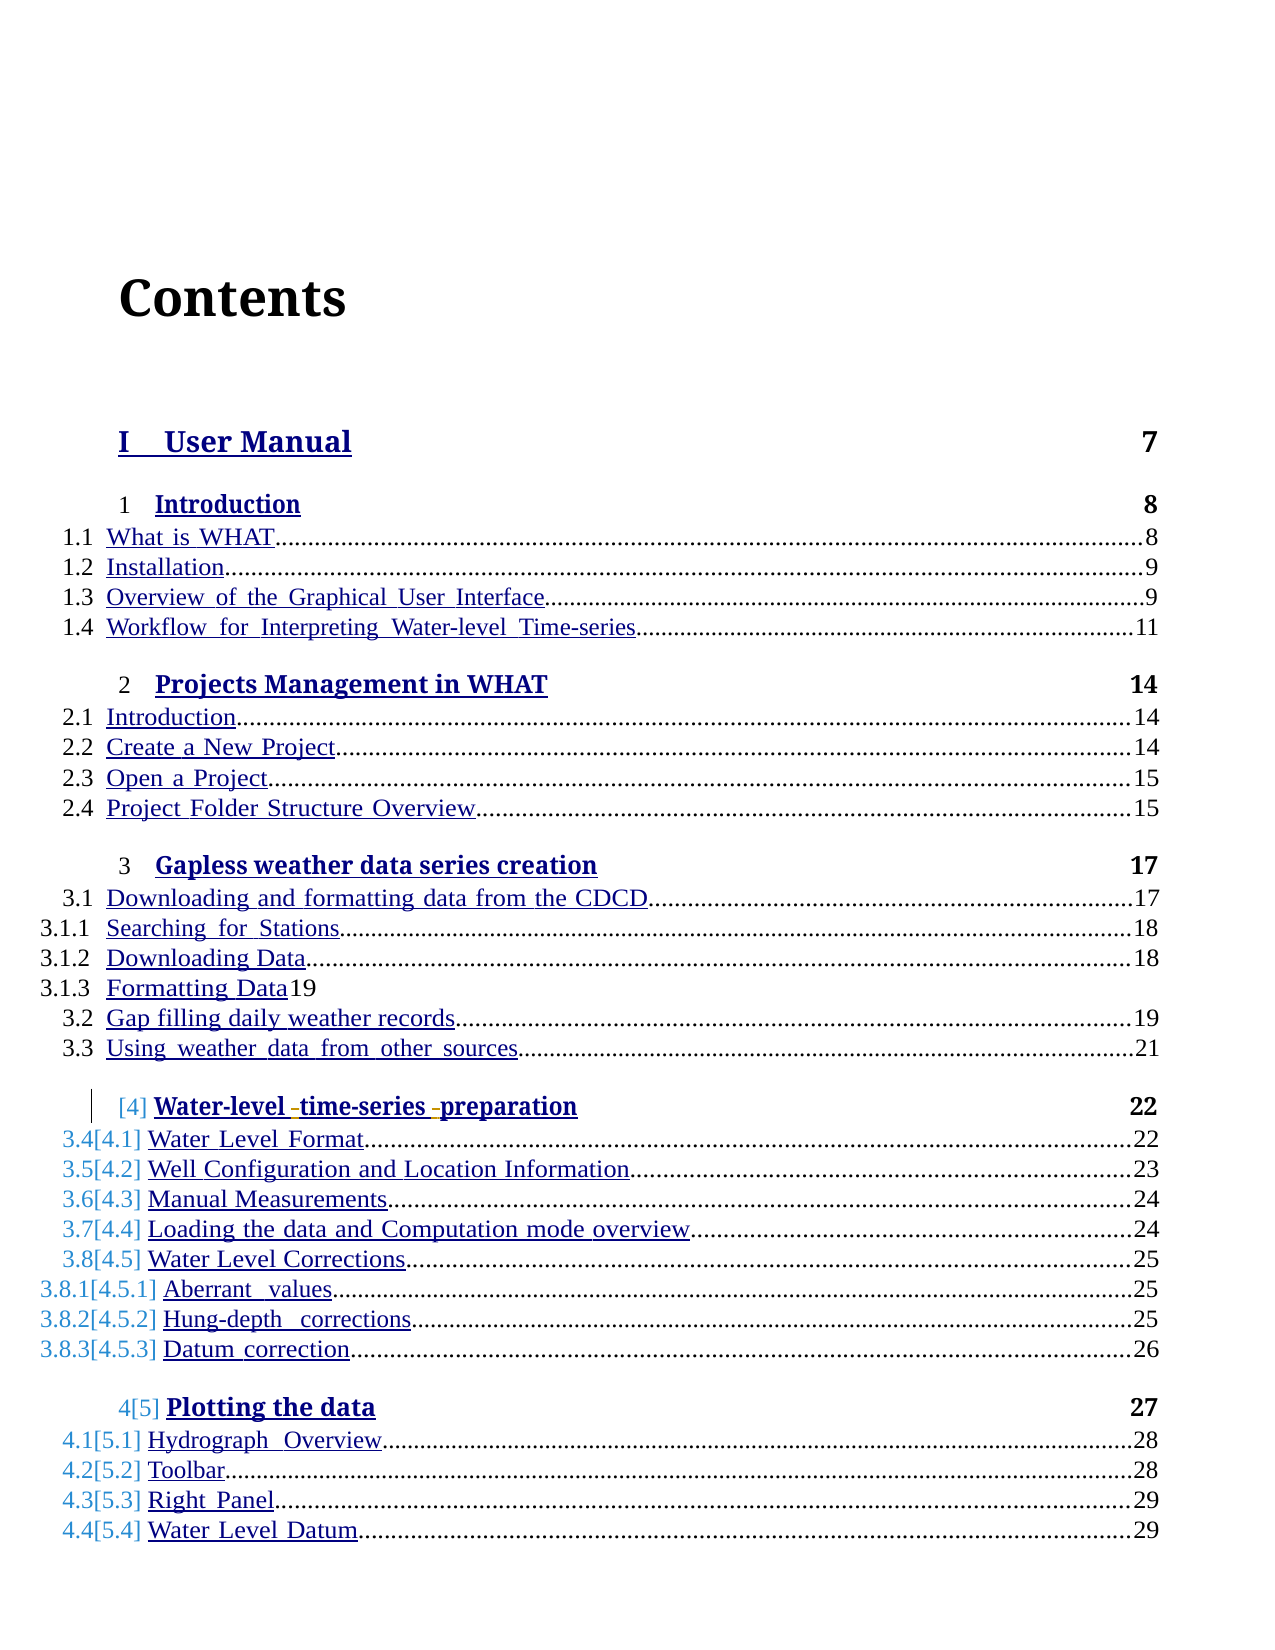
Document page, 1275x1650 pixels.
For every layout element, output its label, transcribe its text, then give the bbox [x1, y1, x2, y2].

list Aberrant values 25 [40, 1274, 1171, 1303]
subtitle Gapless weather data series creation 17 [118, 848, 1171, 882]
list Datum correction 26 [40, 1334, 1171, 1363]
list Right Panel 29 [62, 1485, 1171, 1514]
list Hydrograph Overview 28 [62, 1425, 1171, 1454]
list Using weather data from other sources 21 [62, 1033, 1171, 1062]
subtitle Water-level time-series preparation 22 [118, 1088, 1171, 1123]
list Well Configuration and Location Information 23 [62, 1154, 1171, 1183]
list Installation 9 [62, 552, 1171, 581]
text I User Manual 7 [118, 422, 1171, 461]
list Project Folder Structure Overview 15 [62, 793, 1171, 821]
list Water Level Corrections 25 [62, 1244, 1171, 1273]
subtitle Projects Management in WHAT 14 [118, 667, 1171, 701]
list Formatting Data 19 [40, 973, 1171, 1002]
list Manual Measurements 24 [62, 1184, 1171, 1213]
text Contents [118, 262, 1171, 332]
list Workflow for Interpreting Water-level Time-series 11 [62, 612, 1171, 641]
list Introduction 14 [62, 702, 1171, 731]
subtitle Plotting the data 27 [118, 1389, 1171, 1424]
list Create a New Project 14 [62, 732, 1171, 761]
list Loading the data and Computation mode overview 24 [62, 1214, 1171, 1243]
list Open a Project 15 [62, 763, 1171, 791]
list Water Level Format 22 [62, 1124, 1171, 1153]
list Gap filling daily weather records 19 [62, 1003, 1171, 1032]
list Toolbar 28 [62, 1455, 1171, 1484]
subtitle Introduction 8 [118, 486, 1171, 521]
list What is WHAT 8 [62, 522, 1171, 551]
list Hung-depth corrections 25 [40, 1304, 1171, 1333]
list Searching for Stations 18 [40, 913, 1171, 942]
list Downloading Data 18 [40, 943, 1171, 972]
list Water Level Datum 29 [62, 1515, 1171, 1544]
list Overview of the Graphical User Interface 9 [62, 582, 1171, 611]
list Downloading and formatting data from the CDCD 17 [62, 883, 1171, 912]
